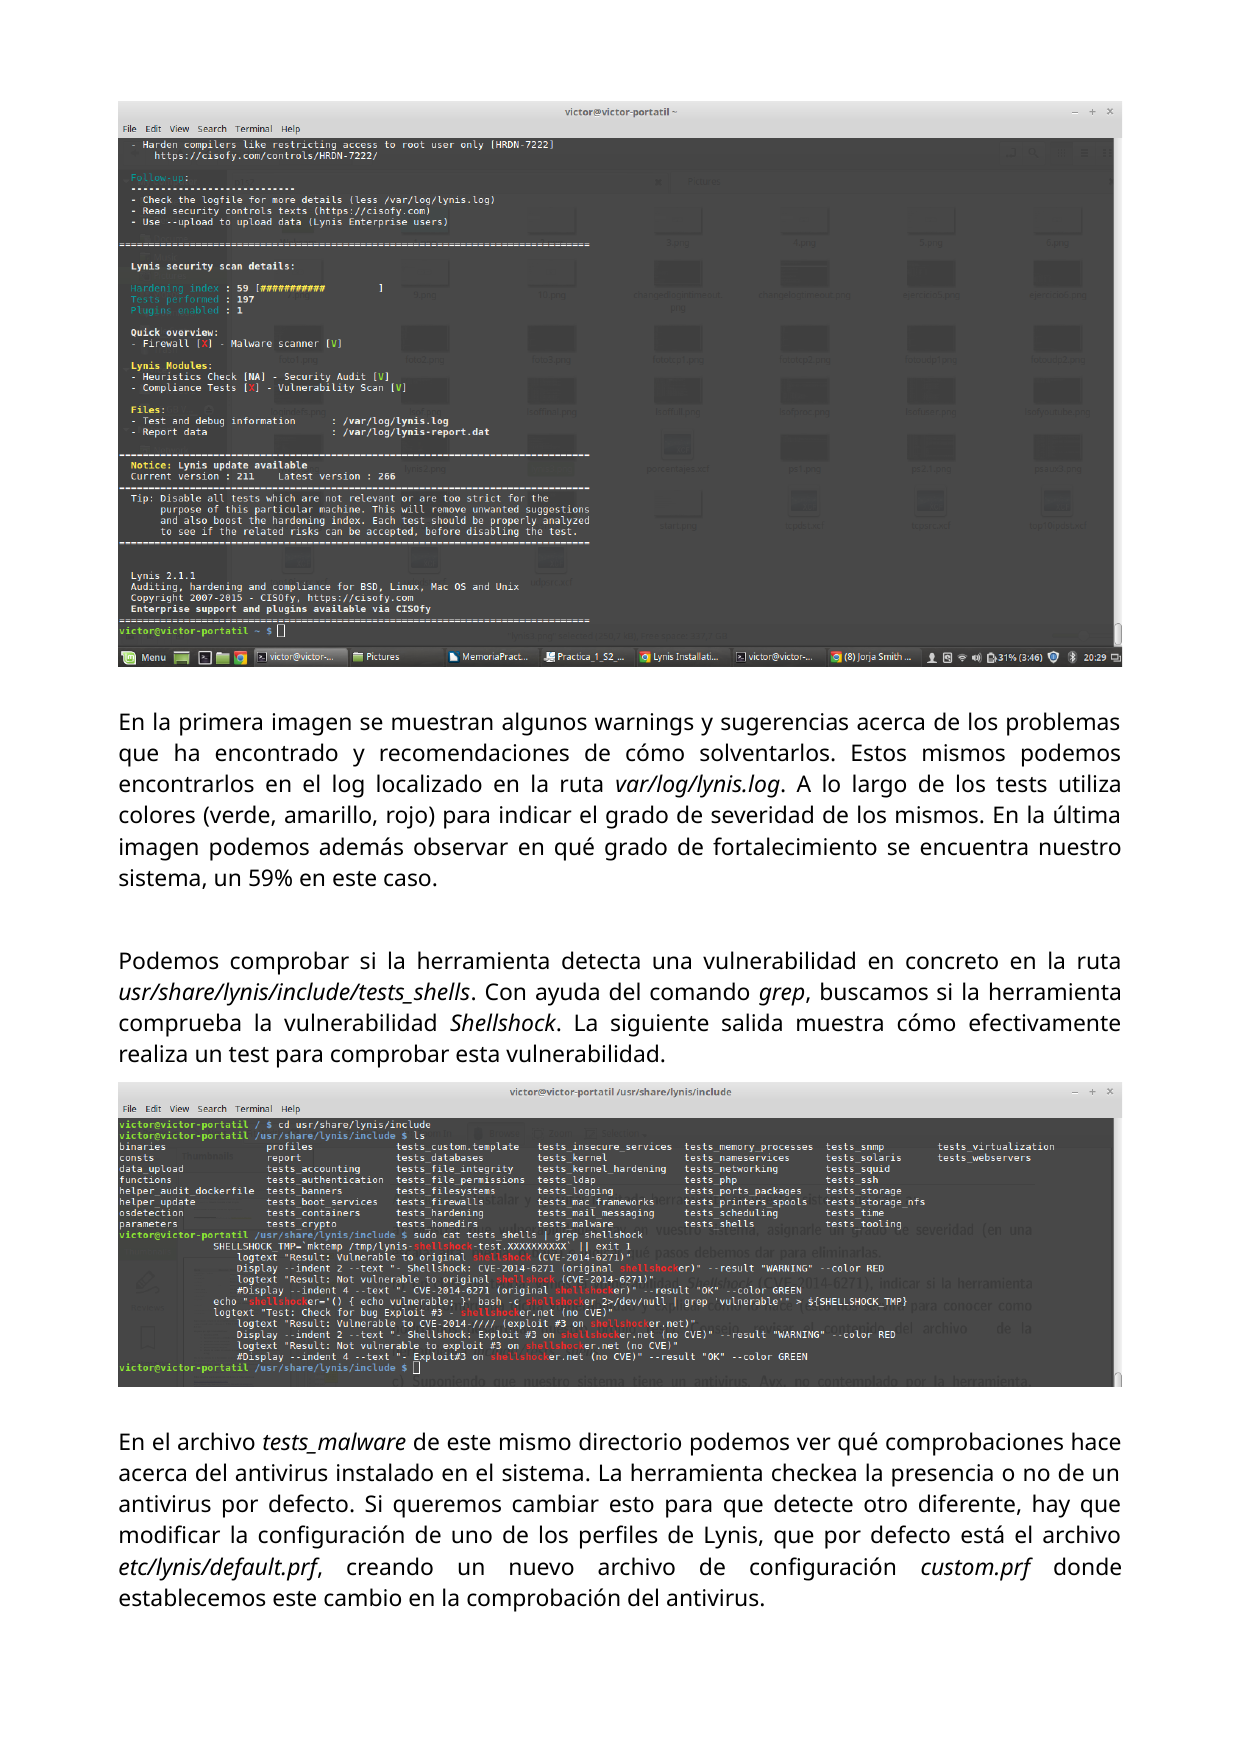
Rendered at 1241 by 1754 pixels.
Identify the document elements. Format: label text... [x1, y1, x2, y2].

text En la primera imagen se muestran algunos warnings y sugerencias acerca de los problemas que ha encontrado y recomendaciones de cómo solventarlos. Estos mismos podemos encontrarlos en el log localizado en la ruta var/log/lynis.log. A lo largo de los tests utiliza colores (verde, amarillo, rojo) para indicar el grado de severidad de los mismos. En la última imagen podemos además observar en qué grado de fortalecimiento se encuentra nuestro sistema, un 59% en este caso. [118, 705, 1122, 893]
text Podemos comprobar si la herramienta detecta una vulnerabilidad en concreto en la ruta usr/share/lynis/include/tests_shells. Con ayuda del comando grep, buscamos si la herramienta comprueba la vulnerabilidad Shellshock. La siguiente salida muestra cómo efectivamente realiza un test para comprobar esta vulnerabilidad. [118, 944, 1122, 1069]
text En el archivo tests_malware de este mismo directorio podemos ver qué comprobaciones hace acerca del antivirus instalado en el sistema. La herramienta checkea la presencia o no de un antivirus por defecto. Si queremos cambiar esto para que detecte otro diferente, hay que modificar la configuración de uno de los perfiles de Lynis, que por defecto está el archivo etc/lynis/default.prf, creando un nuevo archivo de configuración custom.prf donde establecemos este cambio en la comprobación del antivirus. [118, 1426, 1122, 1613]
picture [118, 101, 1123, 667]
picture [118, 1082, 1123, 1387]
